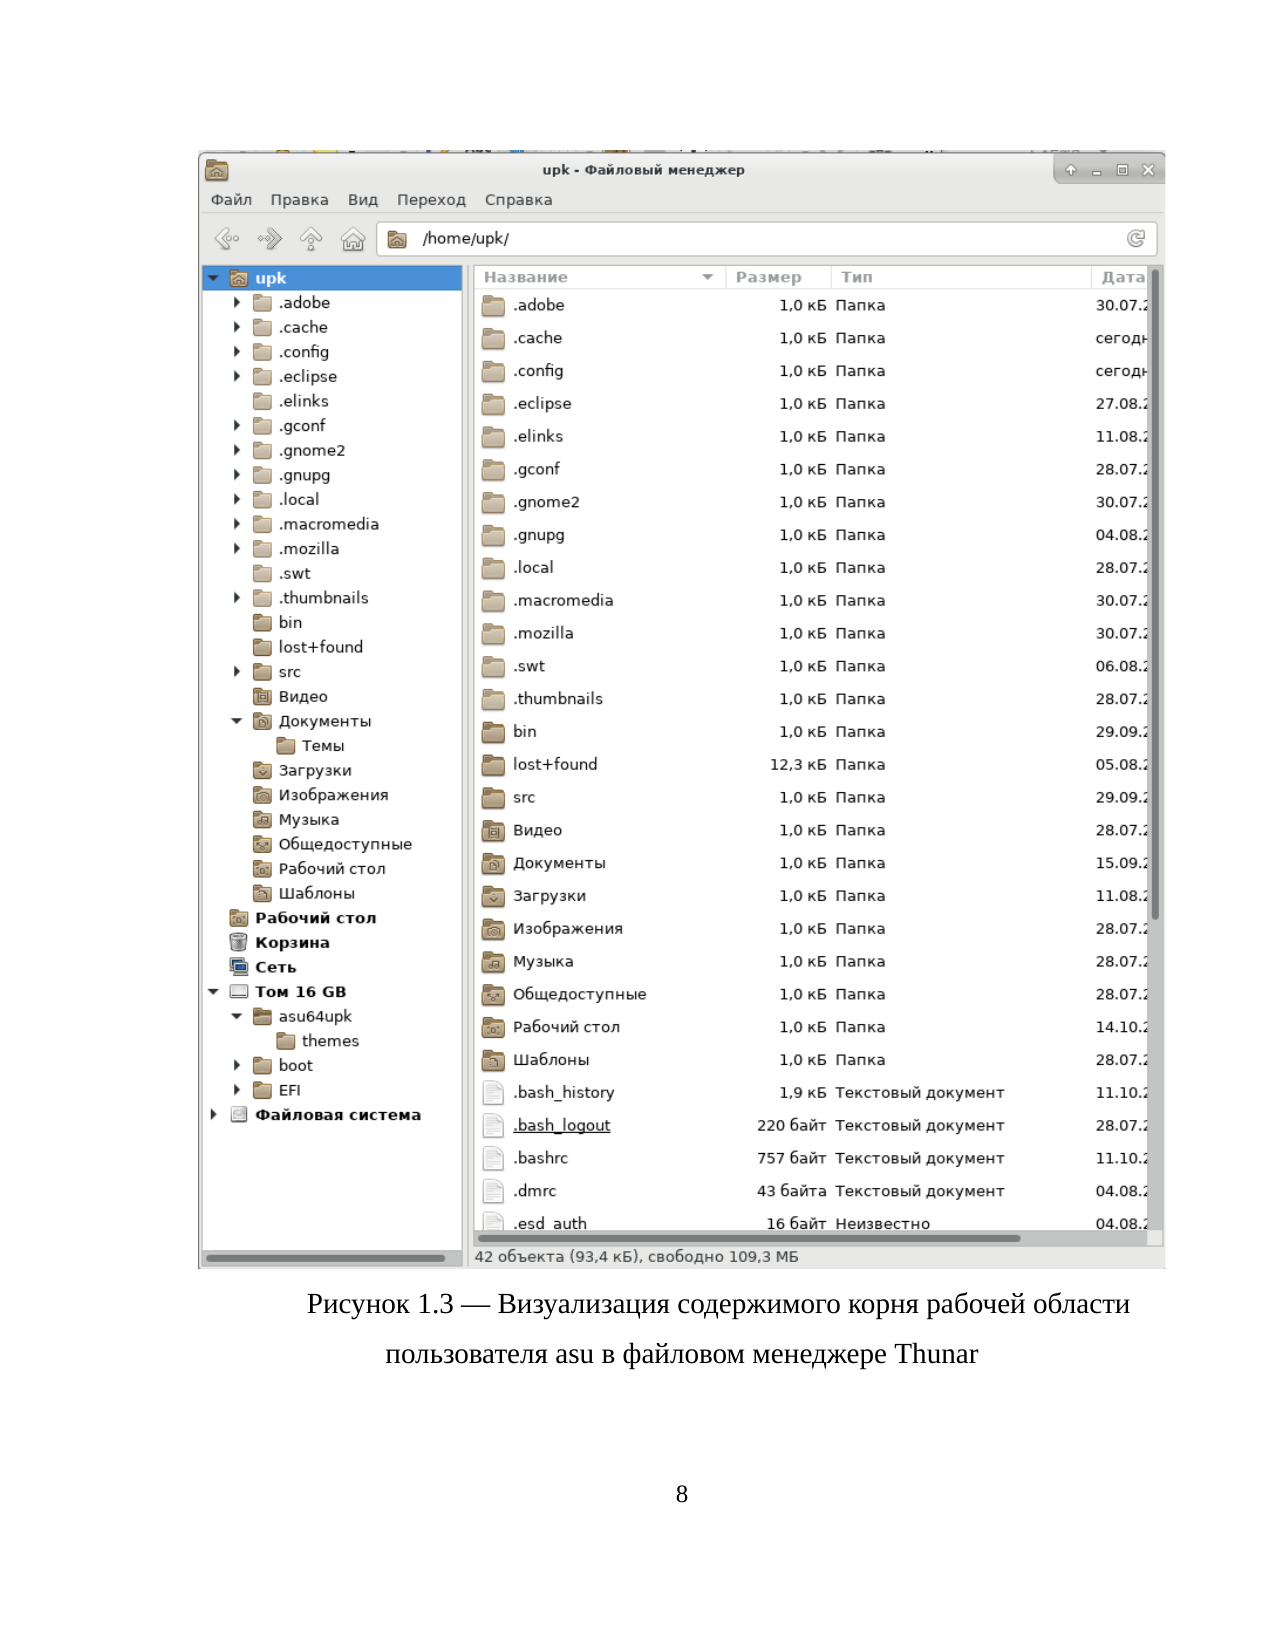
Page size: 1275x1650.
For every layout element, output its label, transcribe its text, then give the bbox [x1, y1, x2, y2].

text Рисунок 1.3 — Визуализация содержимого корня рабочей области пользователя asu в файловом менеджере Thunar [177, 142, 1186, 1369]
picture [198, 150, 1166, 1269]
